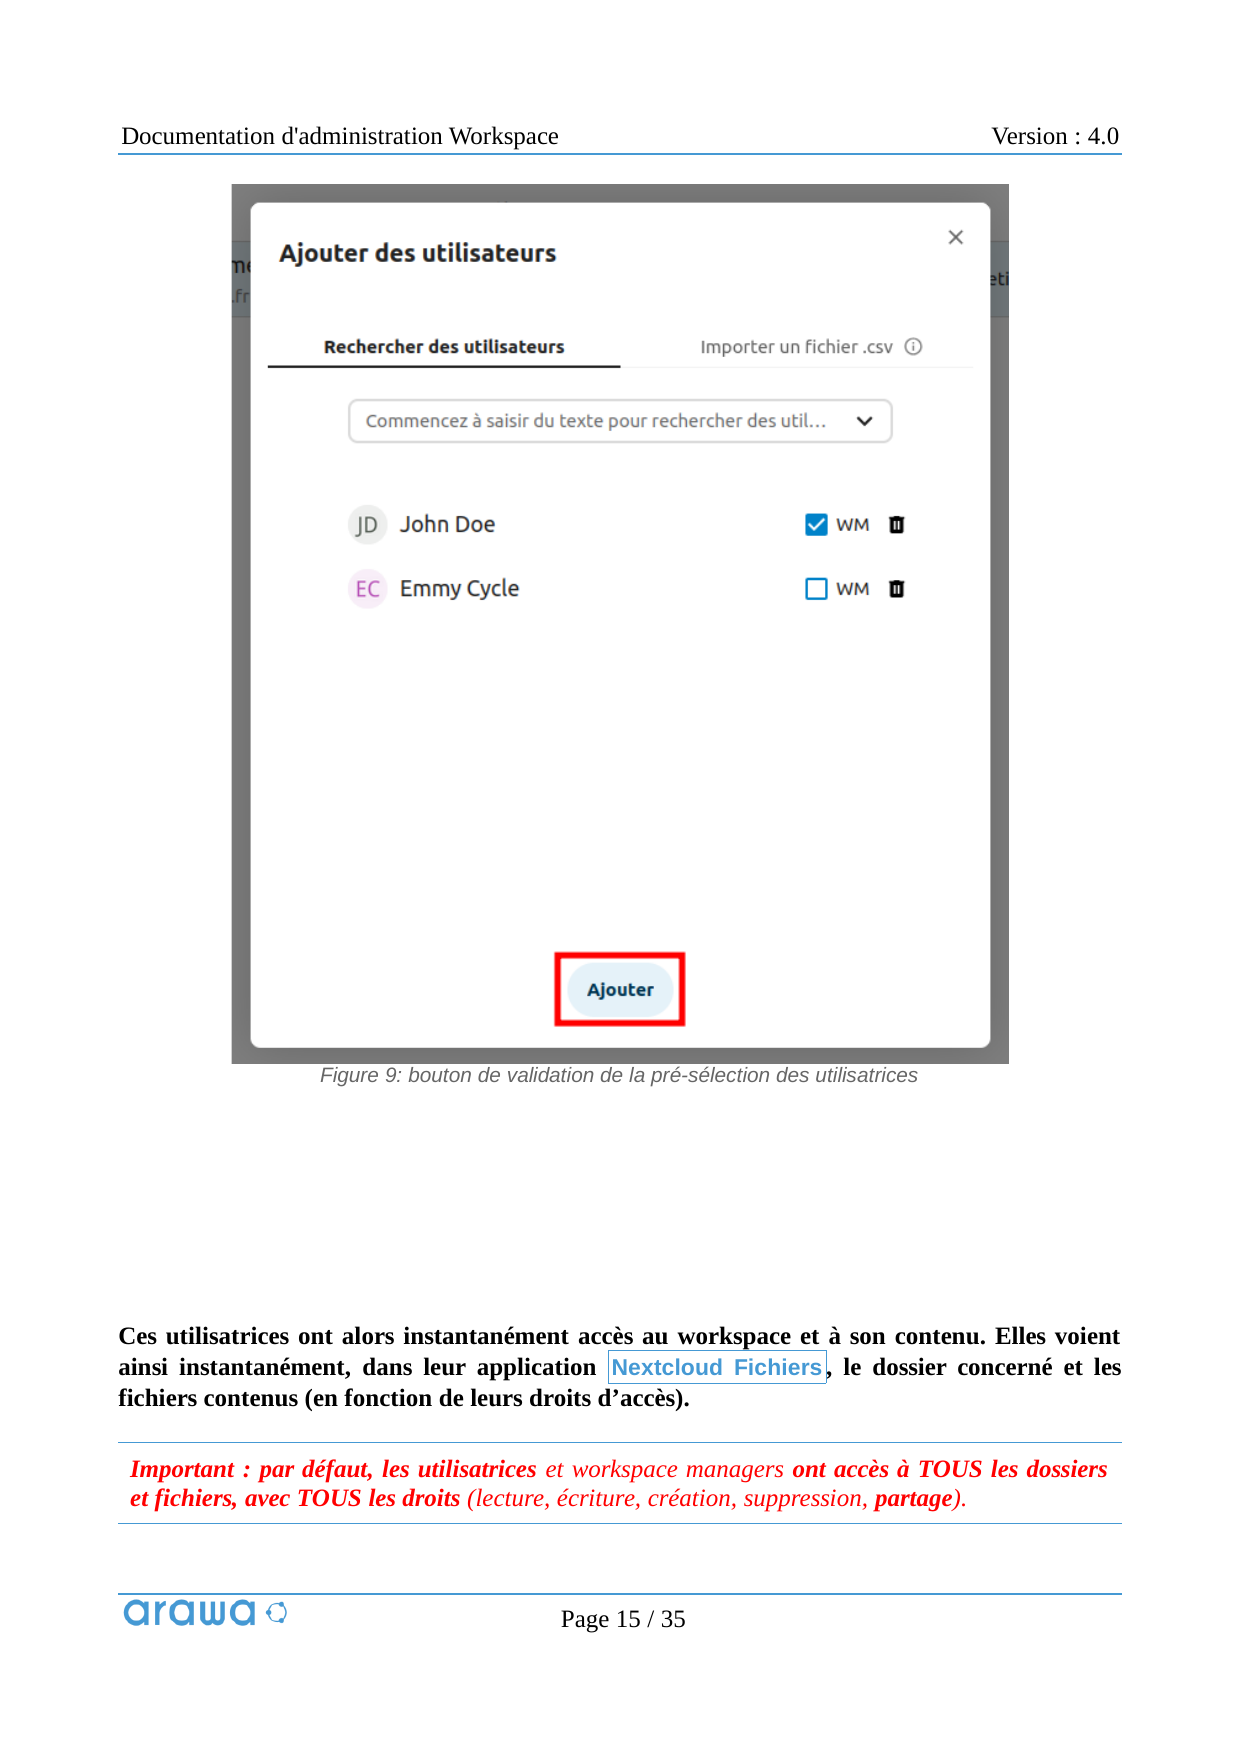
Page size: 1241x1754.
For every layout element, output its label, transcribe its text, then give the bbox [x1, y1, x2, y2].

text Ces utilisatrices ont alors instantanément accès au workspace et à son contenu. Elles voient ainsi instantanément, dans leur application Nextcloud Fichiers, le dossier concerné et les fichiers contenus (en fonction de leurs droits d’accès). [118, 1321, 1122, 1412]
picture [121, 1597, 290, 1628]
text Important : par défaut, les utilisatrices et workspace managers ont accès à TOUS les dossiers et fichiers, avec TOUS les droits (lecture, écriture, création, suppression, partage). [118, 1443, 1122, 1523]
picture [231, 184, 1009, 1064]
text Figure 9: bouton de validation de la pré-sélection des utilisatrices [128, 184, 1112, 1087]
